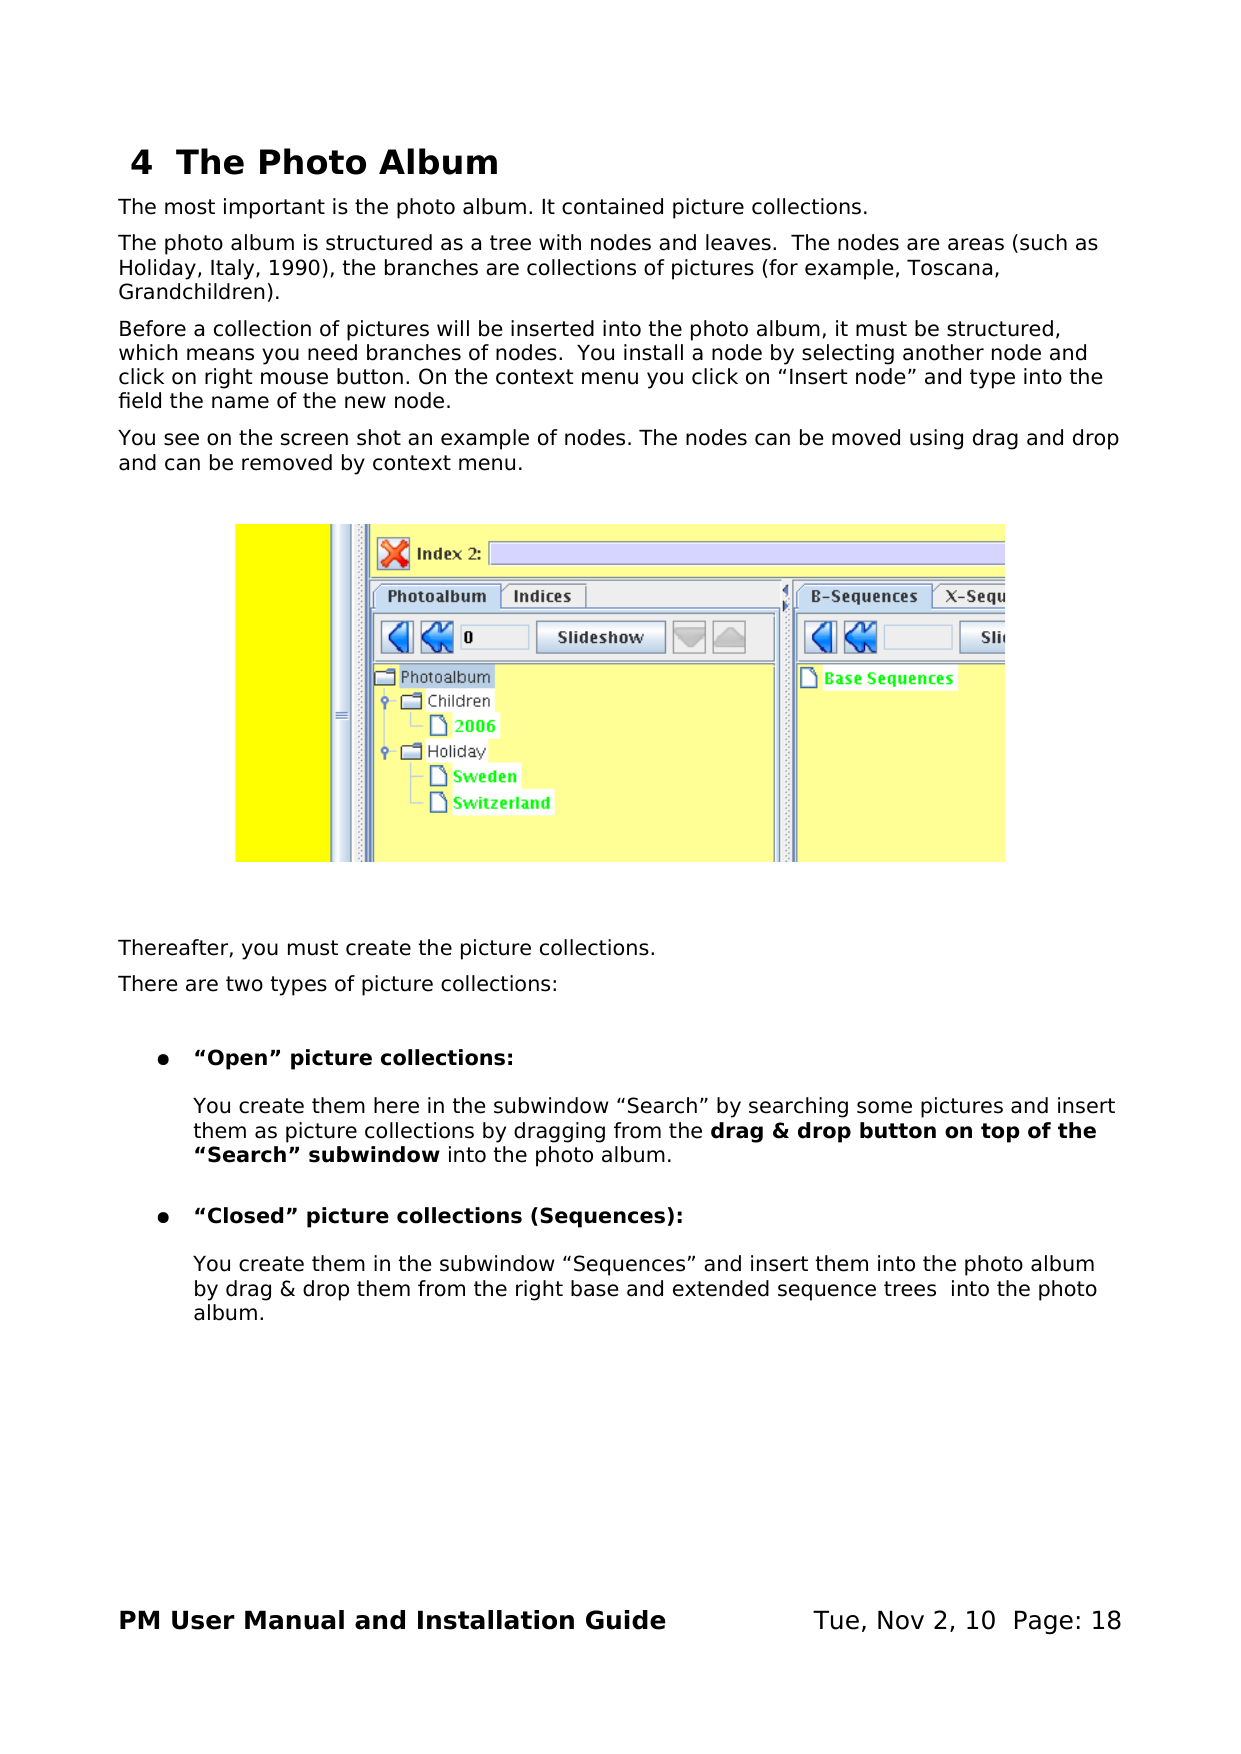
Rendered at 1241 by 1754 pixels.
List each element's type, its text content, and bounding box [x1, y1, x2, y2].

text Before a collection of pictures will be inserted into the photo album, it must be structured, which means you need branches of nodes. You install a node by selecting another node and click on right mouse button. On the context menu you click on “Insert node” and type into the field the name of the new node. [118, 317, 1122, 414]
list “Open” picture collections: You create them here in the subwindow “Search” by searching some pictures and insert them as picture collections by dragging from the drag & drop button on top of the “Search” subwindow into the photo album. [156, 1046, 1122, 1191]
text The photo album is structured as a tree with nodes and leaves. The nodes are areas (such as Holiday, Italy, 1990), the branches are collections of pictures (for example, Toscana, Grandchildren). [118, 231, 1122, 304]
list “Closed” picture collections (Sequences): You create them in the subwindow “Sequences” and insert them into the photo album by drag & drop them from the right base and extended sequence trees into the photo album. [156, 1204, 1122, 1325]
subtitle The Photo Album [130, 143, 1122, 182]
text You see on the screen shot an example of nodes. The nodes can be moved using drag and drop and can be removed by context menu. [118, 426, 1122, 475]
text There are two types of picture collections: [118, 972, 1122, 997]
picture [235, 524, 1005, 862]
text Thereafter, you must create the picture collections. [118, 936, 1122, 960]
text The most important is the photo album. It contained picture collections. [118, 195, 1122, 219]
